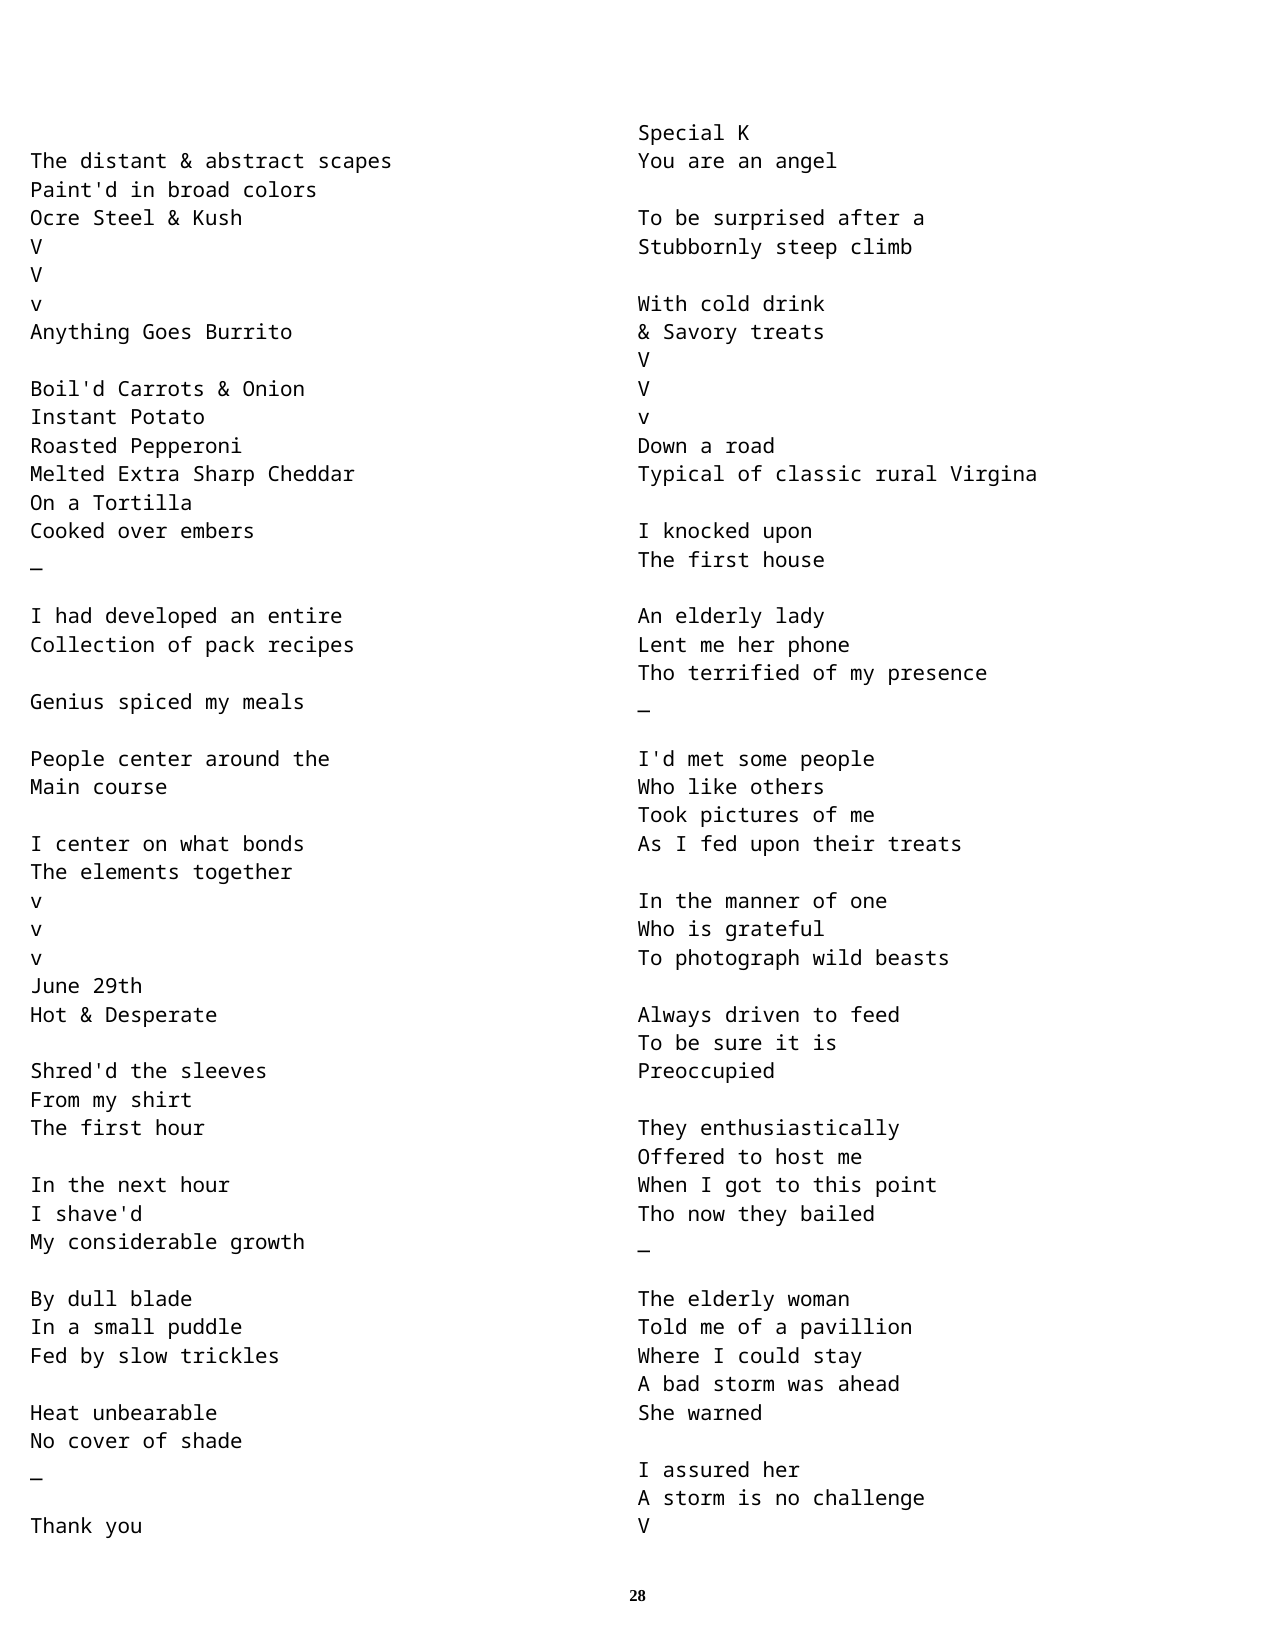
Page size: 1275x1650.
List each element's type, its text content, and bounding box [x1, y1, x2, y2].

text June 29th [30, 971, 637, 1000]
text I shave'd [30, 1199, 637, 1227]
text Tho terrified of my presence [637, 658, 1245, 687]
text Heat unbearable [30, 1398, 637, 1426]
text Fed by slow trickles [30, 1341, 637, 1369]
text Who like others [637, 772, 1245, 801]
text Paint'd in broad colors [30, 175, 637, 203]
text _ [30, 1455, 637, 1483]
text Hot & Desperate [30, 1000, 637, 1028]
text v [30, 289, 637, 317]
text Down a road [637, 431, 1245, 459]
text To be surprised after a [637, 203, 1245, 232]
text The elderly woman [637, 1284, 1245, 1312]
text On a Tortilla [30, 488, 637, 516]
text Special K [637, 118, 1245, 147]
text Genius spiced my meals [30, 687, 637, 715]
text V [30, 232, 637, 260]
text In the manner of one [637, 886, 1245, 914]
text People center around the [30, 744, 637, 772]
text Instant Potato [30, 402, 637, 431]
text I had developed an entire [30, 602, 637, 630]
text _ [637, 687, 1245, 715]
text My considerable growth [30, 1227, 637, 1256]
text With cold drink [637, 289, 1245, 317]
text Tho now they bailed [637, 1199, 1245, 1227]
text No cover of shade [30, 1426, 637, 1455]
text V [30, 260, 637, 289]
text In the next hour [30, 1170, 637, 1199]
text The distant & abstract scapes [30, 147, 637, 175]
text v [30, 914, 637, 943]
text A bad storm was ahead [637, 1369, 1245, 1398]
text v [637, 402, 1245, 431]
text Anything Goes Burrito [30, 317, 637, 346]
text I knocked upon [637, 516, 1245, 545]
text Stubbornly steep climb [637, 232, 1245, 260]
text Shred'd the sleeves [30, 1057, 637, 1085]
text Roasted Pepperoni [30, 431, 637, 459]
text Ocre Steel & Kush [30, 203, 637, 232]
text She warned [637, 1398, 1245, 1426]
text Told me of a pavillion [637, 1312, 1245, 1341]
text A storm is no challenge [637, 1483, 1245, 1512]
text & Savory treats [637, 317, 1245, 346]
text I center on what bonds [30, 829, 637, 857]
text They enthusiastically [637, 1113, 1245, 1142]
text Boil'd Carrots & Onion [30, 374, 637, 402]
text Main course [30, 772, 637, 801]
text V [637, 1512, 1245, 1540]
text Took pictures of me [637, 801, 1245, 829]
text Typical of classic rural Virgina [637, 459, 1245, 488]
text _ [30, 545, 637, 573]
text Collection of pack recipes [30, 630, 637, 658]
text An elderly lady [637, 602, 1245, 630]
text In a small puddle [30, 1312, 637, 1341]
text Lent me her phone [637, 630, 1245, 658]
text Offered to host me [637, 1142, 1245, 1170]
text Where I could stay [637, 1341, 1245, 1369]
text To photograph wild beasts [637, 943, 1245, 971]
text V [637, 346, 1245, 374]
text As I fed upon their treats [637, 829, 1245, 857]
text By dull blade [30, 1284, 637, 1312]
text _ [637, 1227, 1245, 1256]
text I'd met some people [637, 744, 1245, 772]
text When I got to this point [637, 1170, 1245, 1199]
text v [30, 943, 637, 971]
text Preoccupied [637, 1057, 1245, 1085]
text v [30, 886, 637, 914]
text Melted Extra Sharp Cheddar [30, 459, 637, 488]
text Thank you [30, 1512, 637, 1540]
text Cooked over embers [30, 516, 637, 545]
text The elements together [30, 857, 637, 886]
text Who is grateful [637, 914, 1245, 943]
text From my shirt [30, 1085, 637, 1113]
text The first hour [30, 1113, 637, 1142]
text You are an angel [637, 147, 1245, 175]
text To be sure it is [637, 1028, 1245, 1057]
text I assured her [637, 1455, 1245, 1483]
text Always driven to feed [637, 1000, 1245, 1028]
text V [637, 374, 1245, 402]
text The first house [637, 545, 1245, 573]
